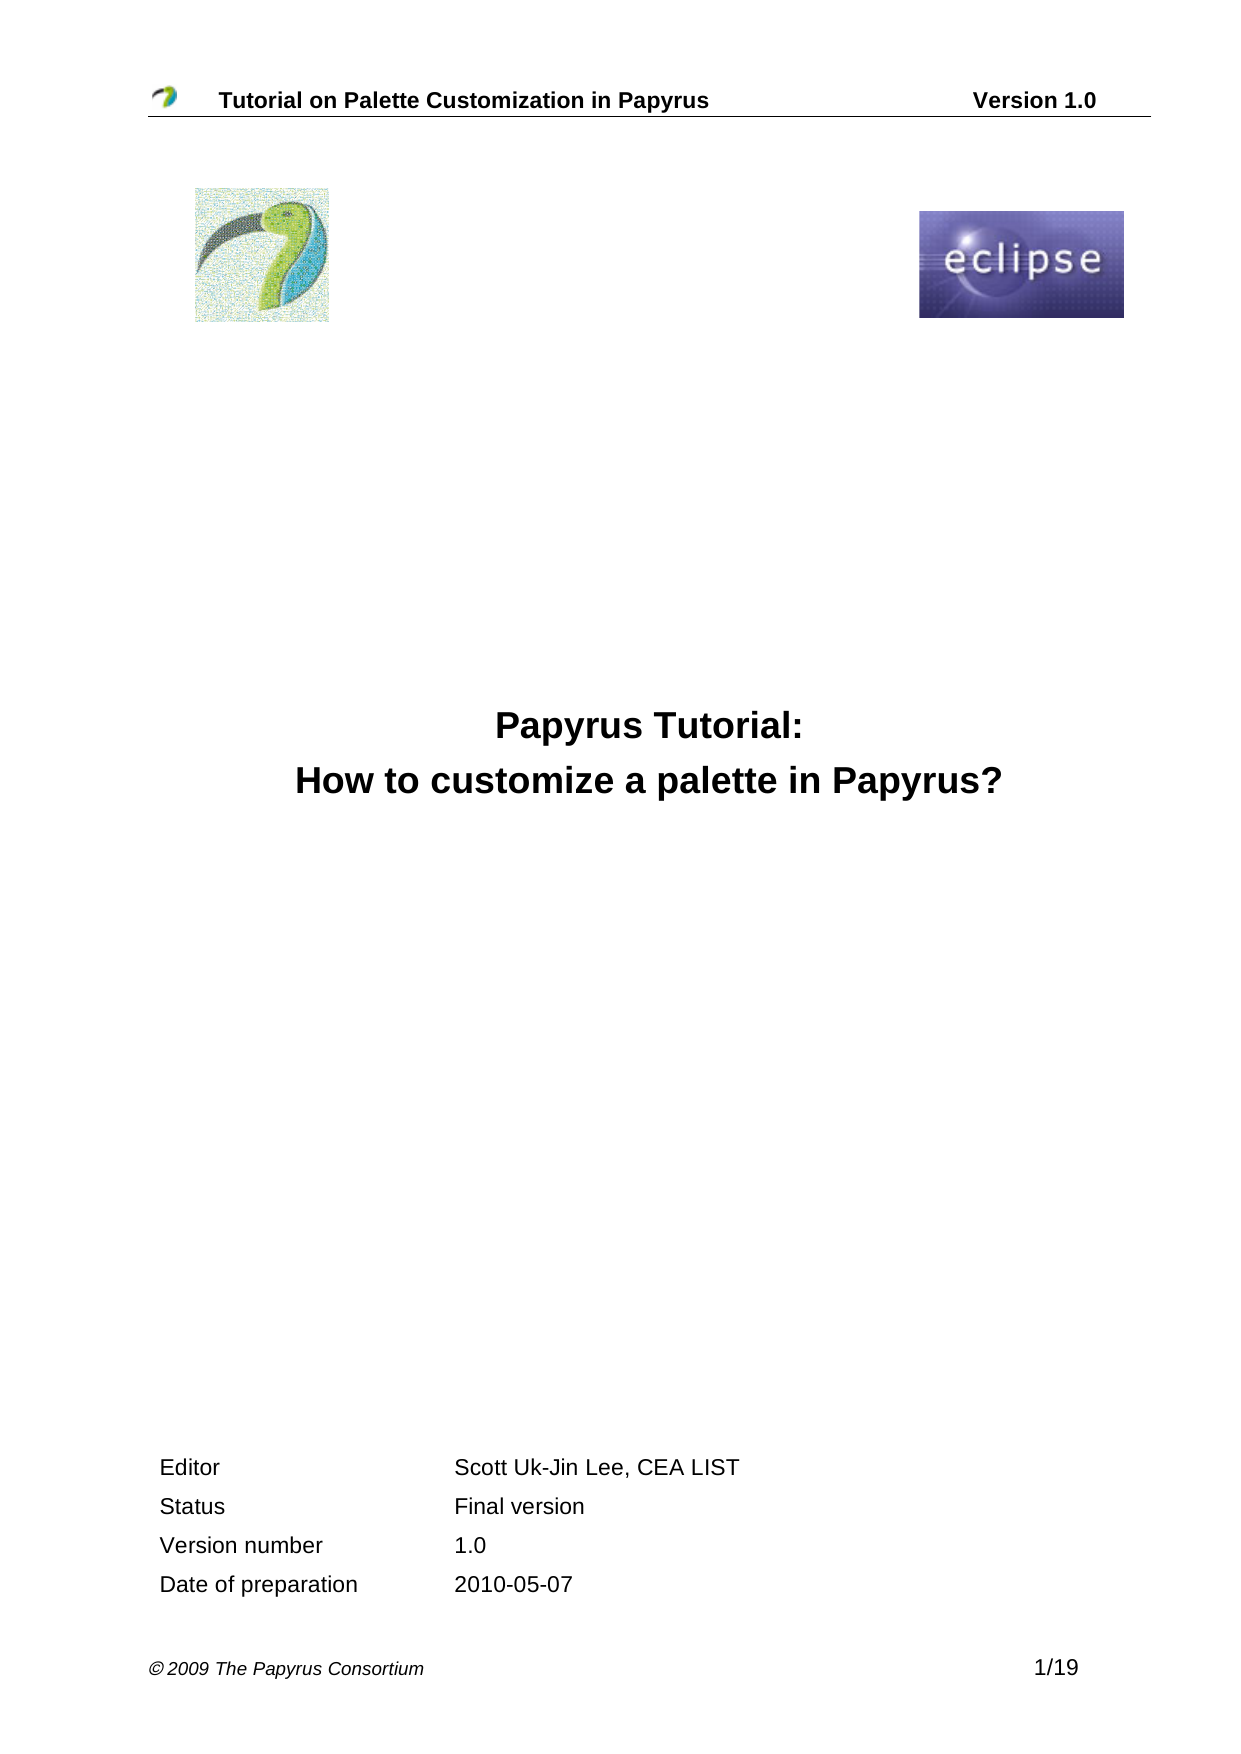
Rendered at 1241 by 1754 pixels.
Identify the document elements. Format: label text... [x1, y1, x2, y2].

text How to customize a palette in Papyrus? [148, 759, 1151, 802]
table_cell 1.0 [443, 1526, 1152, 1564]
picture [152, 84, 177, 110]
table_cell 2010-05-07 [443, 1565, 1152, 1603]
table_header Editor [148, 1448, 443, 1487]
table_header Scott Uk-Jin Lee, CEA LIST [443, 1448, 1152, 1487]
table_cell Version number [148, 1526, 443, 1564]
table_header [139, 148, 1152, 370]
table_cell Date of preparation [148, 1565, 443, 1603]
table_cell Final version [443, 1487, 1152, 1526]
text Papyrus Tutorial: [148, 703, 1151, 746]
table_cell Status [148, 1487, 443, 1526]
picture [919, 211, 1124, 318]
picture [195, 188, 329, 322]
